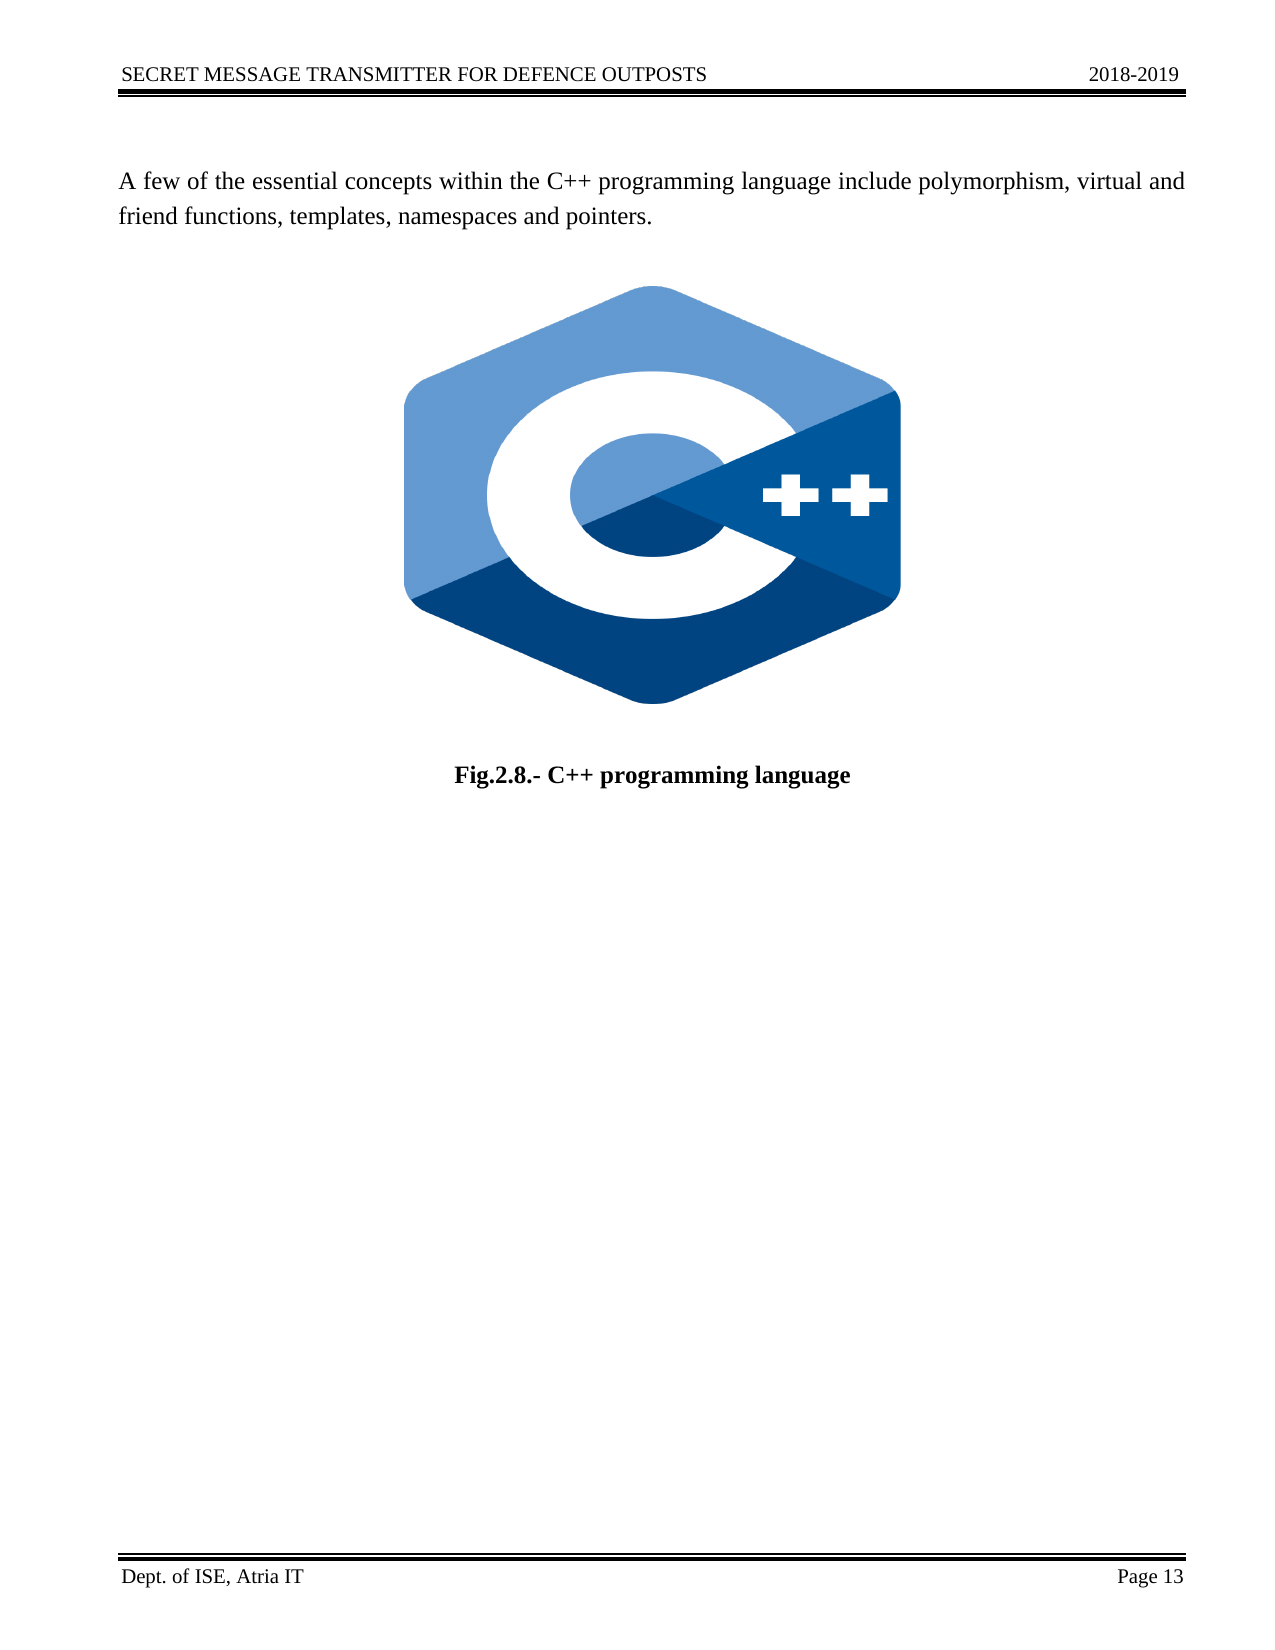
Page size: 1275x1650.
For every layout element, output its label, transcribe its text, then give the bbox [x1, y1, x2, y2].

picture [404, 286, 901, 704]
text A few of the essential concepts within the C++ programming language include polymorphism, virtual and friend functions, templates, namespaces and pointers. [118, 166, 1186, 229]
text Fig.2.8.- C++ programming language [118, 761, 1186, 789]
